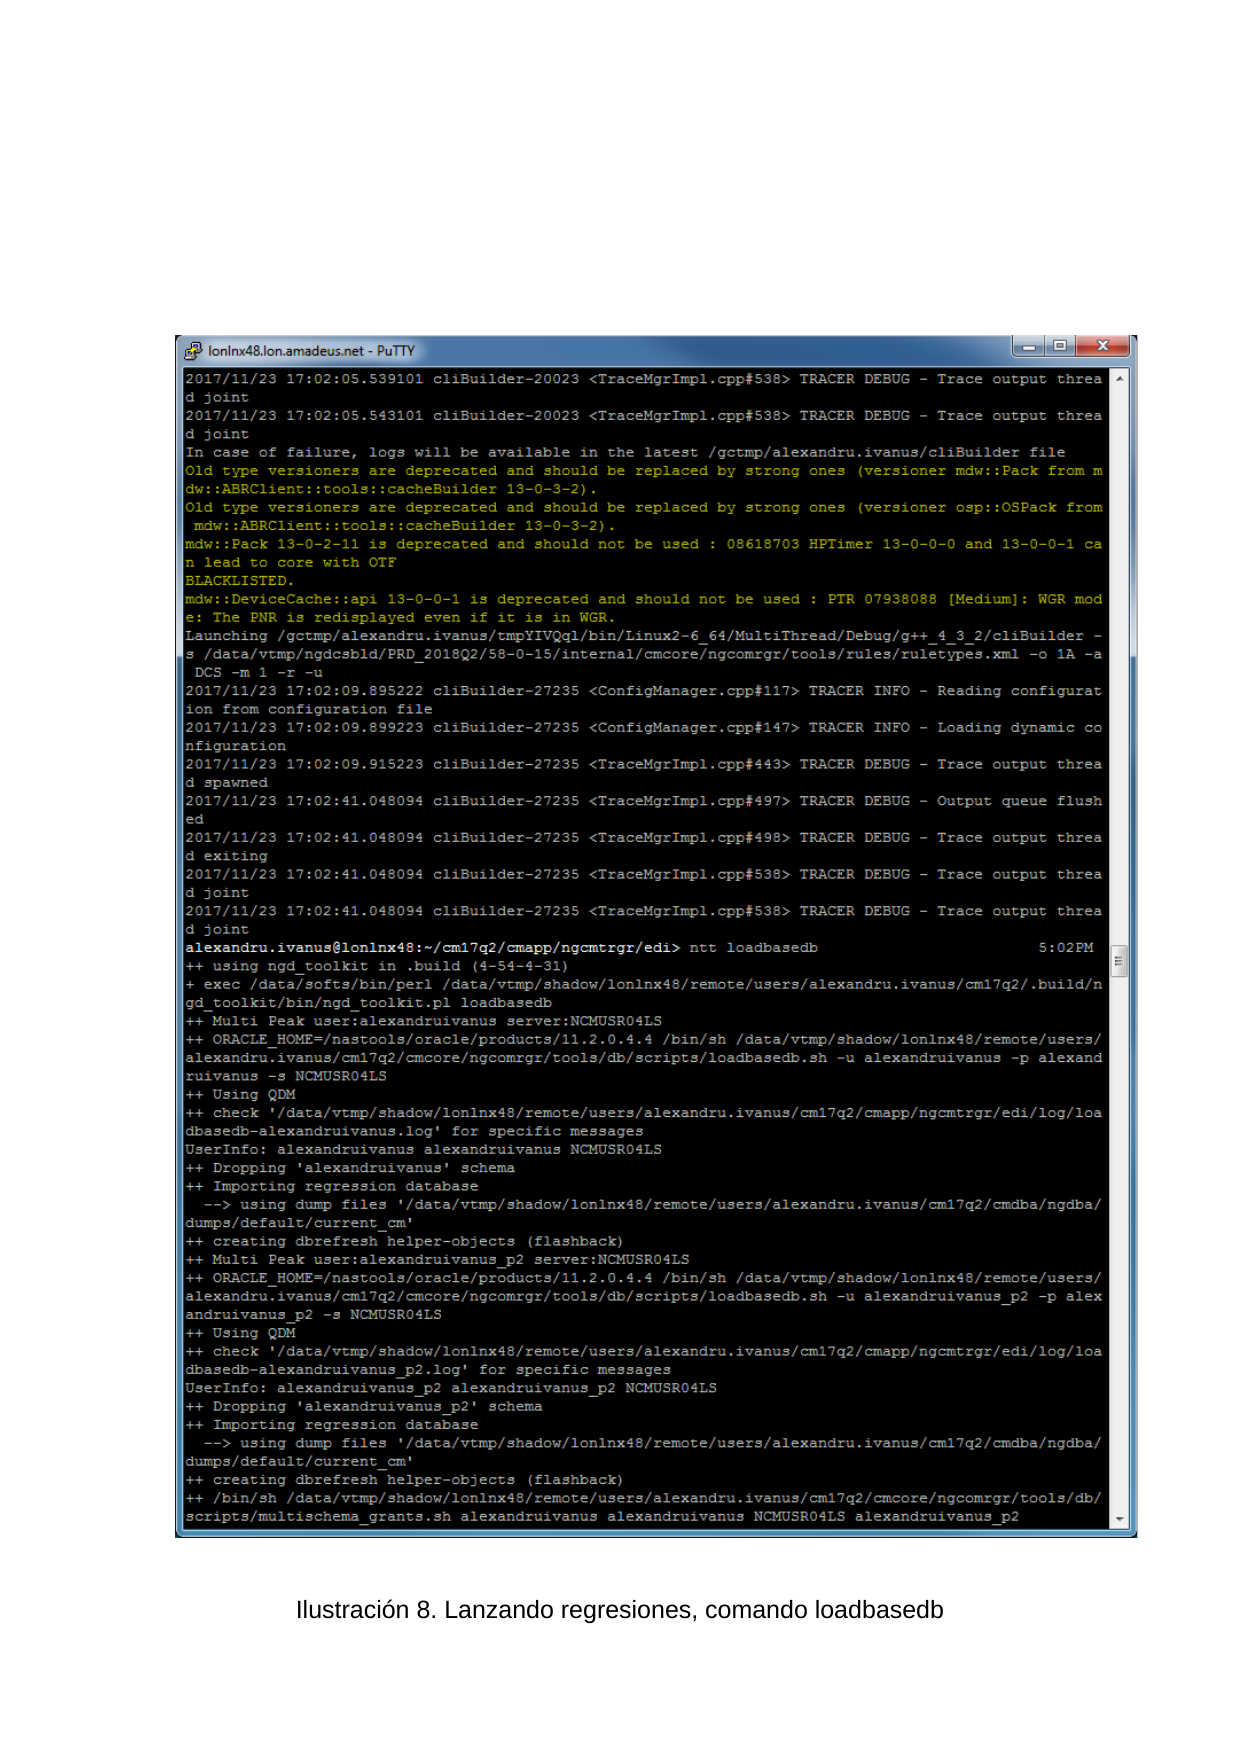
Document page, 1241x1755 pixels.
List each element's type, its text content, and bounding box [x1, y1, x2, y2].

text Ilustración 8. Lanzando regresiones, comando loadbasedb [175, 1595, 1065, 1624]
picture [175, 335, 1138, 1538]
